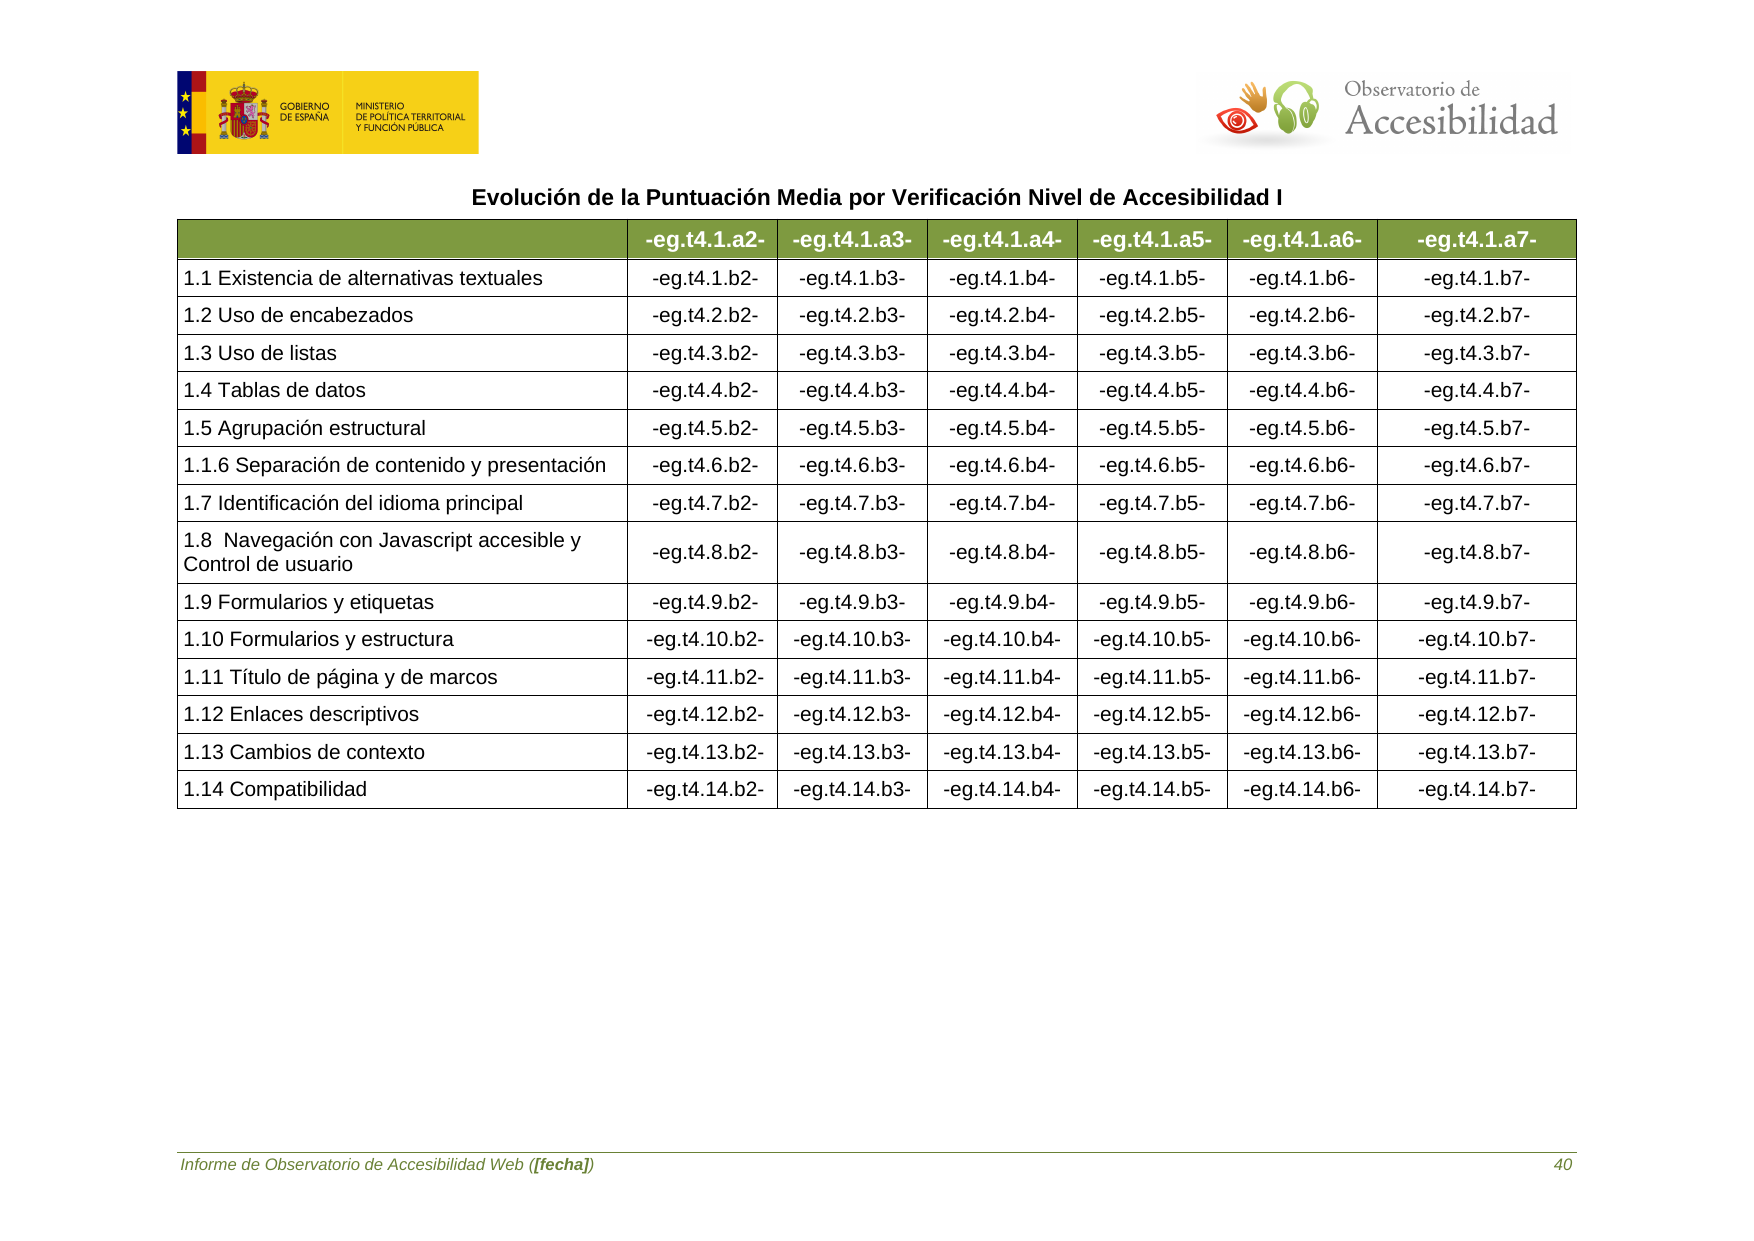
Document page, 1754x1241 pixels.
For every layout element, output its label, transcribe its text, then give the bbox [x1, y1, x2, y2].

table_cell -eg.t4.1.b5- [1078, 260, 1227, 296]
table_cell 1.11 Título de página y de marcos [178, 659, 627, 695]
table_cell -eg.t4.6.b6- [1228, 447, 1377, 483]
table_cell -eg.t4.8.b6- [1228, 522, 1377, 582]
table_cell -eg.t4.14.b5- [1078, 771, 1227, 807]
table_cell -eg.t4.3.b4- [928, 335, 1077, 371]
table_cell -eg.t4.13.b3- [778, 734, 927, 770]
table_cell 1.9 Formularios y etiquetas [178, 584, 627, 620]
picture [1196, 72, 1572, 154]
table_cell -eg.t4.10.b5- [1078, 621, 1227, 657]
table_cell -eg.t4.2.b4- [928, 297, 1077, 333]
table_cell -eg.t4.1.b4- [928, 260, 1077, 296]
table_cell -eg.t4.12.b6- [1228, 696, 1377, 732]
table_header -eg.t4.1.a2- [628, 220, 777, 258]
table_cell -eg.t4.10.b7- [1378, 621, 1576, 657]
table_cell -eg.t4.3.b5- [1078, 335, 1227, 371]
table_cell -eg.t4.13.b7- [1378, 734, 1576, 770]
table_cell -eg.t4.4.b5- [1078, 372, 1227, 408]
table_cell 1.14 Compatibilidad [178, 771, 627, 807]
table_cell 1.1.6 Separación de contenido y presentación [178, 447, 627, 483]
table_cell -eg.t4.11.b6- [1228, 659, 1377, 695]
table_cell -eg.t4.13.b6- [1228, 734, 1377, 770]
table_cell -eg.t4.5.b6- [1228, 410, 1377, 446]
table_cell 1.1 Existencia de alternativas textuales [178, 260, 627, 296]
table_cell -eg.t4.8.b4- [928, 522, 1077, 582]
table_cell -eg.t4.3.b7- [1378, 335, 1576, 371]
table_cell -eg.t4.9.b6- [1228, 584, 1377, 620]
table_cell 1.12 Enlaces descriptivos [178, 696, 627, 732]
table_cell -eg.t4.7.b2- [628, 485, 777, 521]
table_cell -eg.t4.6.b5- [1078, 447, 1227, 483]
table_header [178, 220, 627, 258]
table_cell 1.13 Cambios de contexto [178, 734, 627, 770]
table_cell -eg.t4.5.b5- [1078, 410, 1227, 446]
table_cell 1.4 Tablas de datos [178, 372, 627, 408]
table_cell -eg.t4.2.b2- [628, 297, 777, 333]
table_header -eg.t4.1.a3- [778, 220, 927, 258]
table_cell -eg.t4.7.b5- [1078, 485, 1227, 521]
table_cell -eg.t4.7.b3- [778, 485, 927, 521]
table_cell 1.7 Identificación del idioma principal [178, 485, 627, 521]
table_cell 1.2 Uso de encabezados [178, 297, 627, 333]
table_cell -eg.t4.8.b7- [1378, 522, 1576, 582]
table_cell -eg.t4.12.b5- [1078, 696, 1227, 732]
table_cell -eg.t4.3.b3- [778, 335, 927, 371]
table_cell 1.3 Uso de listas [178, 335, 627, 371]
table_cell -eg.t4.1.b7- [1378, 260, 1576, 296]
table_cell -eg.t4.9.b5- [1078, 584, 1227, 620]
table_cell -eg.t4.6.b7- [1378, 447, 1576, 483]
table_cell -eg.t4.7.b6- [1228, 485, 1377, 521]
table_cell -eg.t4.11.b7- [1378, 659, 1576, 695]
table_cell -eg.t4.4.b7- [1378, 372, 1576, 408]
table_cell -eg.t4.4.b6- [1228, 372, 1377, 408]
table_cell -eg.t4.11.b4- [928, 659, 1077, 695]
table_cell -eg.t4.13.b2- [628, 734, 777, 770]
table_cell -eg.t4.10.b3- [778, 621, 927, 657]
table_cell -eg.t4.11.b3- [778, 659, 927, 695]
table_cell -eg.t4.5.b2- [628, 410, 777, 446]
table_cell 1.5 Agrupación estructural [178, 410, 627, 446]
table_cell -eg.t4.12.b3- [778, 696, 927, 732]
table_cell -eg.t4.7.b4- [928, 485, 1077, 521]
table_cell -eg.t4.9.b4- [928, 584, 1077, 620]
table_header -eg.t4.1.a5- [1078, 220, 1227, 258]
table_cell -eg.t4.14.b7- [1378, 771, 1576, 807]
table_cell -eg.t4.3.b6- [1228, 335, 1377, 371]
table_cell -eg.t4.5.b4- [928, 410, 1077, 446]
table_cell -eg.t4.5.b7- [1378, 410, 1576, 446]
table_cell -eg.t4.2.b6- [1228, 297, 1377, 333]
table_cell -eg.t4.6.b4- [928, 447, 1077, 483]
table_cell -eg.t4.12.b7- [1378, 696, 1576, 732]
table_cell -eg.t4.1.b6- [1228, 260, 1377, 296]
table_cell -eg.t4.3.b2- [628, 335, 777, 371]
table_cell -eg.t4.5.b3- [778, 410, 927, 446]
table_cell -eg.t4.1.b3- [778, 260, 927, 296]
table_cell -eg.t4.1.b2- [628, 260, 777, 296]
table_cell -eg.t4.8.b2- [628, 522, 777, 582]
table_cell -eg.t4.4.b2- [628, 372, 777, 408]
picture [177, 71, 479, 154]
table_cell -eg.t4.7.b7- [1378, 485, 1576, 521]
table_header -eg.t4.1.a6- [1228, 220, 1377, 258]
table_cell -eg.t4.9.b3- [778, 584, 927, 620]
table_header -eg.t4.1.a4- [928, 220, 1077, 258]
table_cell -eg.t4.13.b5- [1078, 734, 1227, 770]
table_cell -eg.t4.9.b2- [628, 584, 777, 620]
table_cell -eg.t4.2.b5- [1078, 297, 1227, 333]
table_cell -eg.t4.14.b2- [628, 771, 777, 807]
table_cell -eg.t4.10.b4- [928, 621, 1077, 657]
table_cell -eg.t4.10.b6- [1228, 621, 1377, 657]
table_cell -eg.t4.13.b4- [928, 734, 1077, 770]
table_cell 1.10 Formularios y estructura [178, 621, 627, 657]
table_cell -eg.t4.4.b4- [928, 372, 1077, 408]
table_cell -eg.t4.4.b3- [778, 372, 927, 408]
table_cell -eg.t4.12.b2- [628, 696, 777, 732]
table_cell 1.8 Navegación con Javascript accesible y Control de usuario [178, 522, 627, 582]
text Evolución de la Puntuación Media por Verificación Nivel de Accesibilidad I [177, 184, 1577, 211]
table_cell -eg.t4.9.b7- [1378, 584, 1576, 620]
table_cell -eg.t4.14.b3- [778, 771, 927, 807]
table_cell -eg.t4.11.b2- [628, 659, 777, 695]
table_cell -eg.t4.14.b4- [928, 771, 1077, 807]
table_cell -eg.t4.6.b3- [778, 447, 927, 483]
table_cell -eg.t4.2.b3- [778, 297, 927, 333]
table_cell -eg.t4.12.b4- [928, 696, 1077, 732]
table_cell -eg.t4.6.b2- [628, 447, 777, 483]
table_cell -eg.t4.8.b5- [1078, 522, 1227, 582]
table_cell -eg.t4.8.b3- [778, 522, 927, 582]
table_cell -eg.t4.11.b5- [1078, 659, 1227, 695]
table_header -eg.t4.1.a7- [1378, 220, 1576, 258]
table_cell -eg.t4.10.b2- [628, 621, 777, 657]
table_cell -eg.t4.14.b6- [1228, 771, 1377, 807]
table_cell -eg.t4.2.b7- [1378, 297, 1576, 333]
